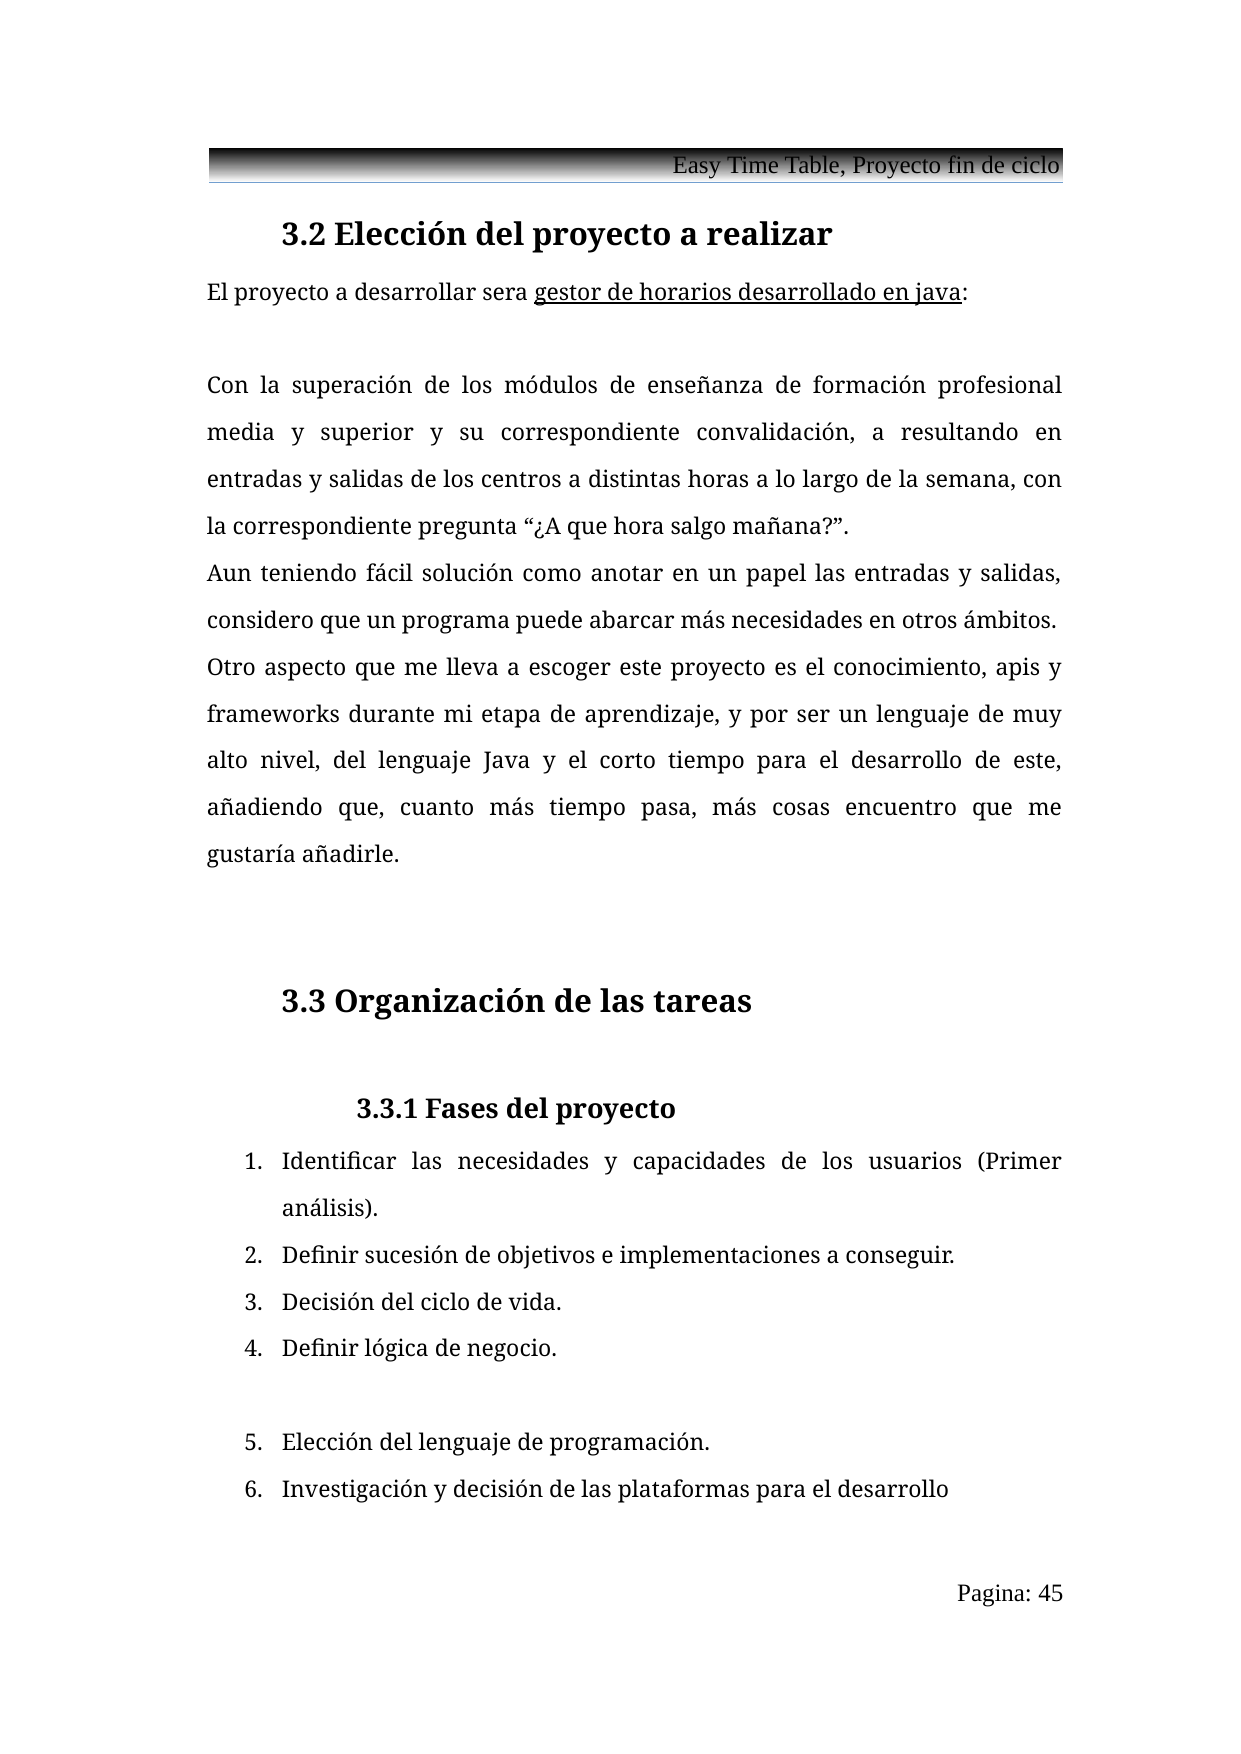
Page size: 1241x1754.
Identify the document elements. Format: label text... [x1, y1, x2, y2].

text 3.2 Elección del proyecto a realizar [207, 212, 1063, 254]
text Otro aspecto que me lleva a escoger este proyecto es el conocimiento, apis y frameworks durante mi etapa de aprendizaje, y por ser un lenguaje de muy alto nivel, del lenguaje Java y el corto tiempo para el desarrollo de este, añadiendo que, cuanto más tiempo pasa, más cosas encuentro que me gustaría añadirle. [207, 651, 1063, 869]
text 3.3.1 Fases del proyecto [207, 1089, 1063, 1126]
list Identificar las necesidades y capacidades de los usuarios (Primer análisis). [244, 1145, 1063, 1223]
list Definir sucesión de objetivos e implementaciones a conseguir. [244, 1238, 1063, 1270]
list Decisión del ciclo de vida. [244, 1285, 1063, 1317]
list Elección del lenguaje de programación. [244, 1426, 1063, 1457]
text El proyecto a desarrollar sera gestor de horarios desarrollado en java: [207, 276, 1063, 307]
text 3.3 Organización de las tareas [207, 979, 1063, 1021]
list Investigación y decisión de las plataformas para el desarrollo [244, 1473, 1063, 1504]
text Aun teniendo fácil solución como anotar en un papel las entradas y salidas, considero que un programa puede abarcar más necesidades en otros ámbitos. [207, 557, 1063, 635]
text Con la superación de los módulos de enseñanza de formación profesional media y superior y su correspondiente convalidación, a resultando en entradas y salidas de los centros a distintas horas a lo largo de la semana, con la correspondiente pregunta “¿A que hora salgo mañana?”. [207, 369, 1063, 541]
list Definir lógica de negocio. [244, 1332, 1063, 1363]
